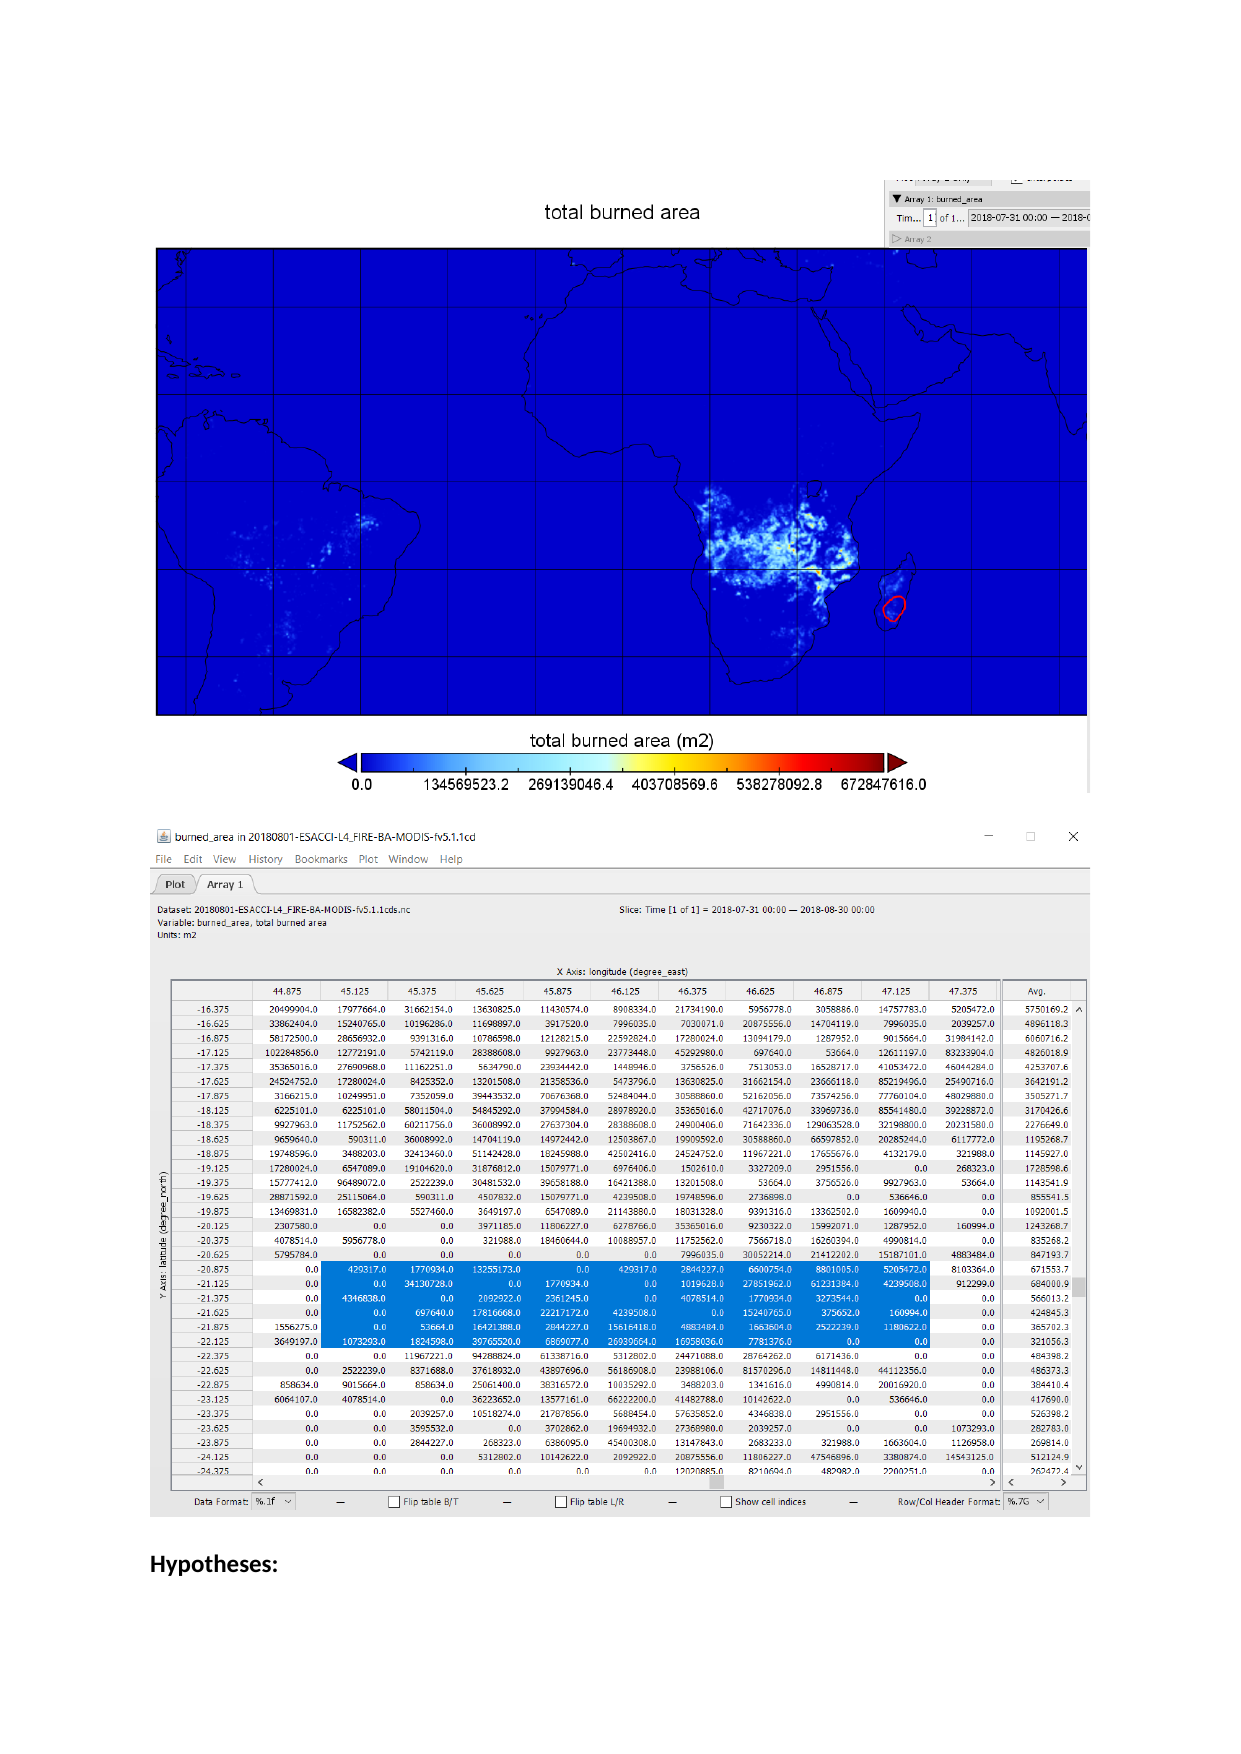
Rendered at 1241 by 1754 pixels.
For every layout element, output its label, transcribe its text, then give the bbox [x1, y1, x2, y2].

text Hypotheses: [150, 1549, 1090, 1579]
